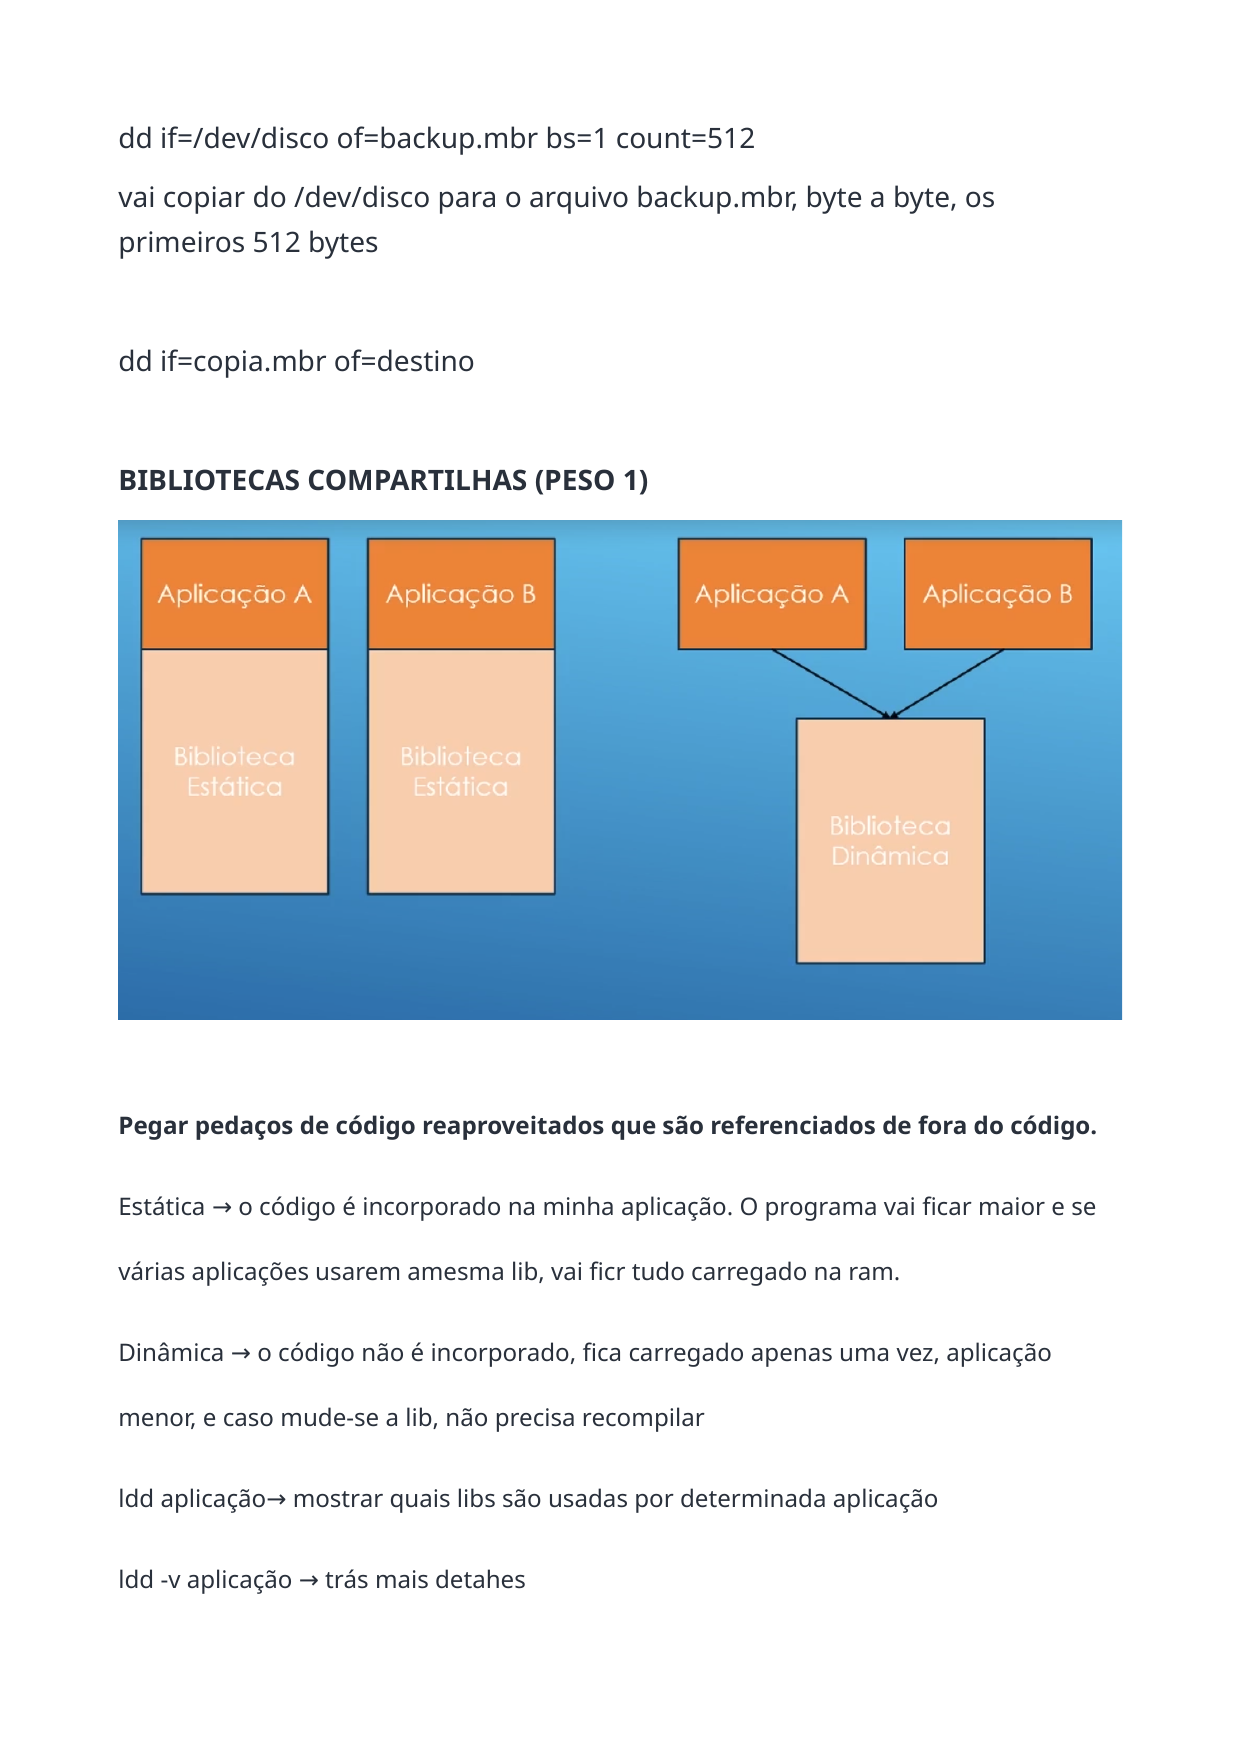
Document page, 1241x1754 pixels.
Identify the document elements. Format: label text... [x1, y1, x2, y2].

text ldd -v aplicação → trás mais detahes [118, 1538, 1122, 1595]
text Estática → o código é incorporado na minha aplicação. O programa vai ficar maior e se várias aplicações usarem amesma lib, vai ficr tudo carregado na ram. [118, 1166, 1122, 1288]
picture [118, 520, 1123, 1020]
text ldd aplicação→ mostrar quais libs são usadas por determinada aplicação [118, 1458, 1122, 1514]
text dd if=/dev/disco of=backup.mbr bs=1 count=512 [118, 118, 1122, 156]
text Pegar pedaços de código reaproveitados que são referenciados de fora do código. [118, 1085, 1122, 1142]
text vai copiar do /dev/disco para o arquivo backup.mbr, byte a byte, os primeiros 512 bytes [118, 178, 1122, 260]
text Dinâmica → o código não é incorporado, fica carregado apenas uma vez, aplicação menor, e caso mude-se a lib, não precisa recompilar [118, 1312, 1122, 1434]
text dd if=copia.mbr of=destino [118, 341, 1122, 379]
text BIBLIOTECAS COMPARTILHAS (PESO 1) [118, 461, 1122, 499]
